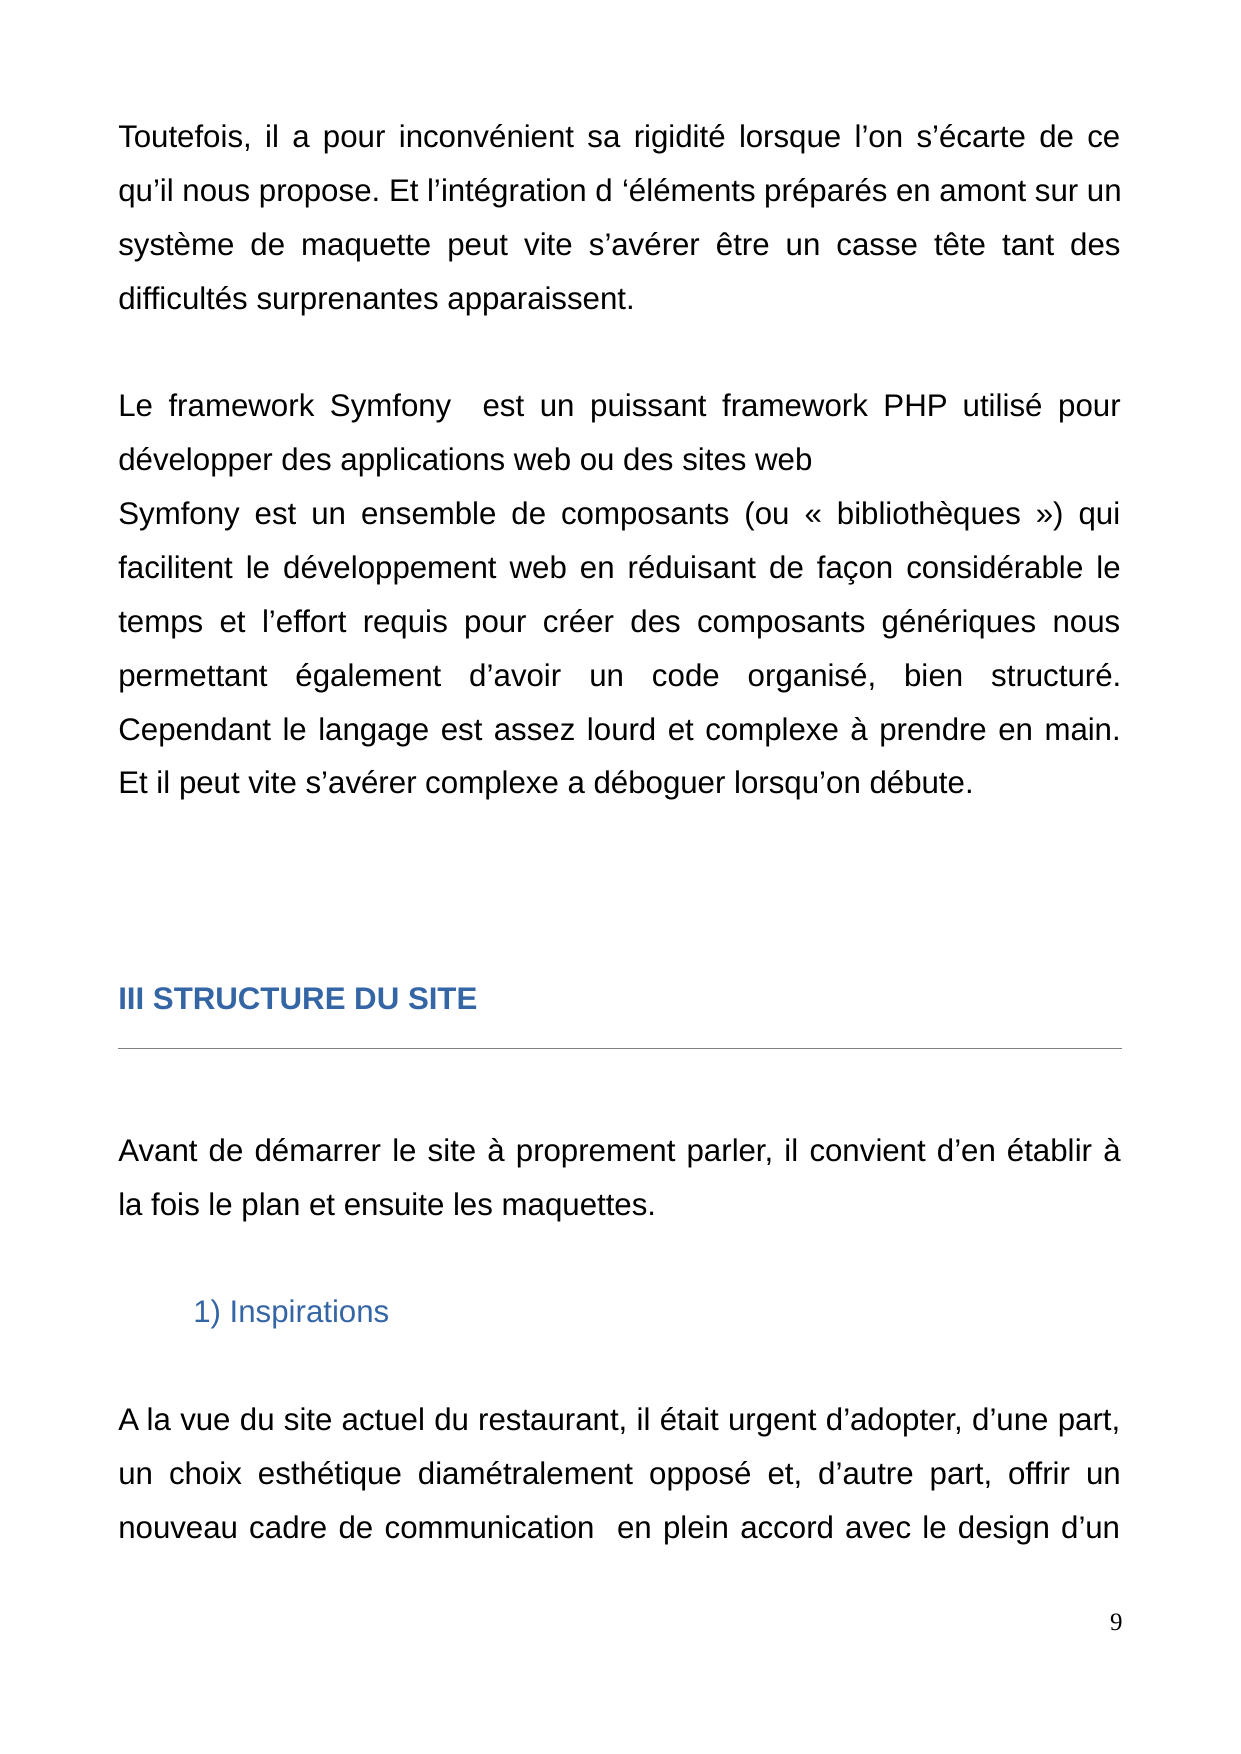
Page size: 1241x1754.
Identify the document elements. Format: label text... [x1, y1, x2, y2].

text Avant de démarrer le site à proprement parler, il convient d’en établir à la fois le plan et ensuite les maquettes. [118, 1132, 1122, 1222]
text 1) Inspirations [118, 1293, 1122, 1329]
text III STRUCTURE DU SITE [118, 980, 1122, 1016]
text Symfony est un ensemble de composants (ou « bibliothèques ») qui facilitent le développement web en réduisant de façon considérable le temps et l’effort requis pour créer des composants génériques nous permettant également d’avoir un code organisé, bien structuré. Cependant le langage est assez lourd et complexe à prendre en main. Et il peut vite s’avérer complexe a déboguer lorsqu’on débute. [118, 495, 1122, 800]
text A la vue du site actuel du restaurant, il était urgent d’adopter, d’une part, un choix esthétique diamétralement opposé et, d’autre part, offrir un nouveau cadre de communication en plein accord avec le design d’un [118, 1401, 1122, 1545]
text Le framework Symfony est un puissant framework PHP utilisé pour développer des applications web ou des sites web [118, 387, 1122, 477]
text Toutefois, il a pour inconvénient sa rigidité lorsque l’on s’écarte de ce qu’il nous propose. Et l’intégration d ‘éléments préparés en amont sur un système de maquette peut vite s’avérer être un casse tête tant des difficultés surprenantes apparaissent. [118, 118, 1122, 316]
